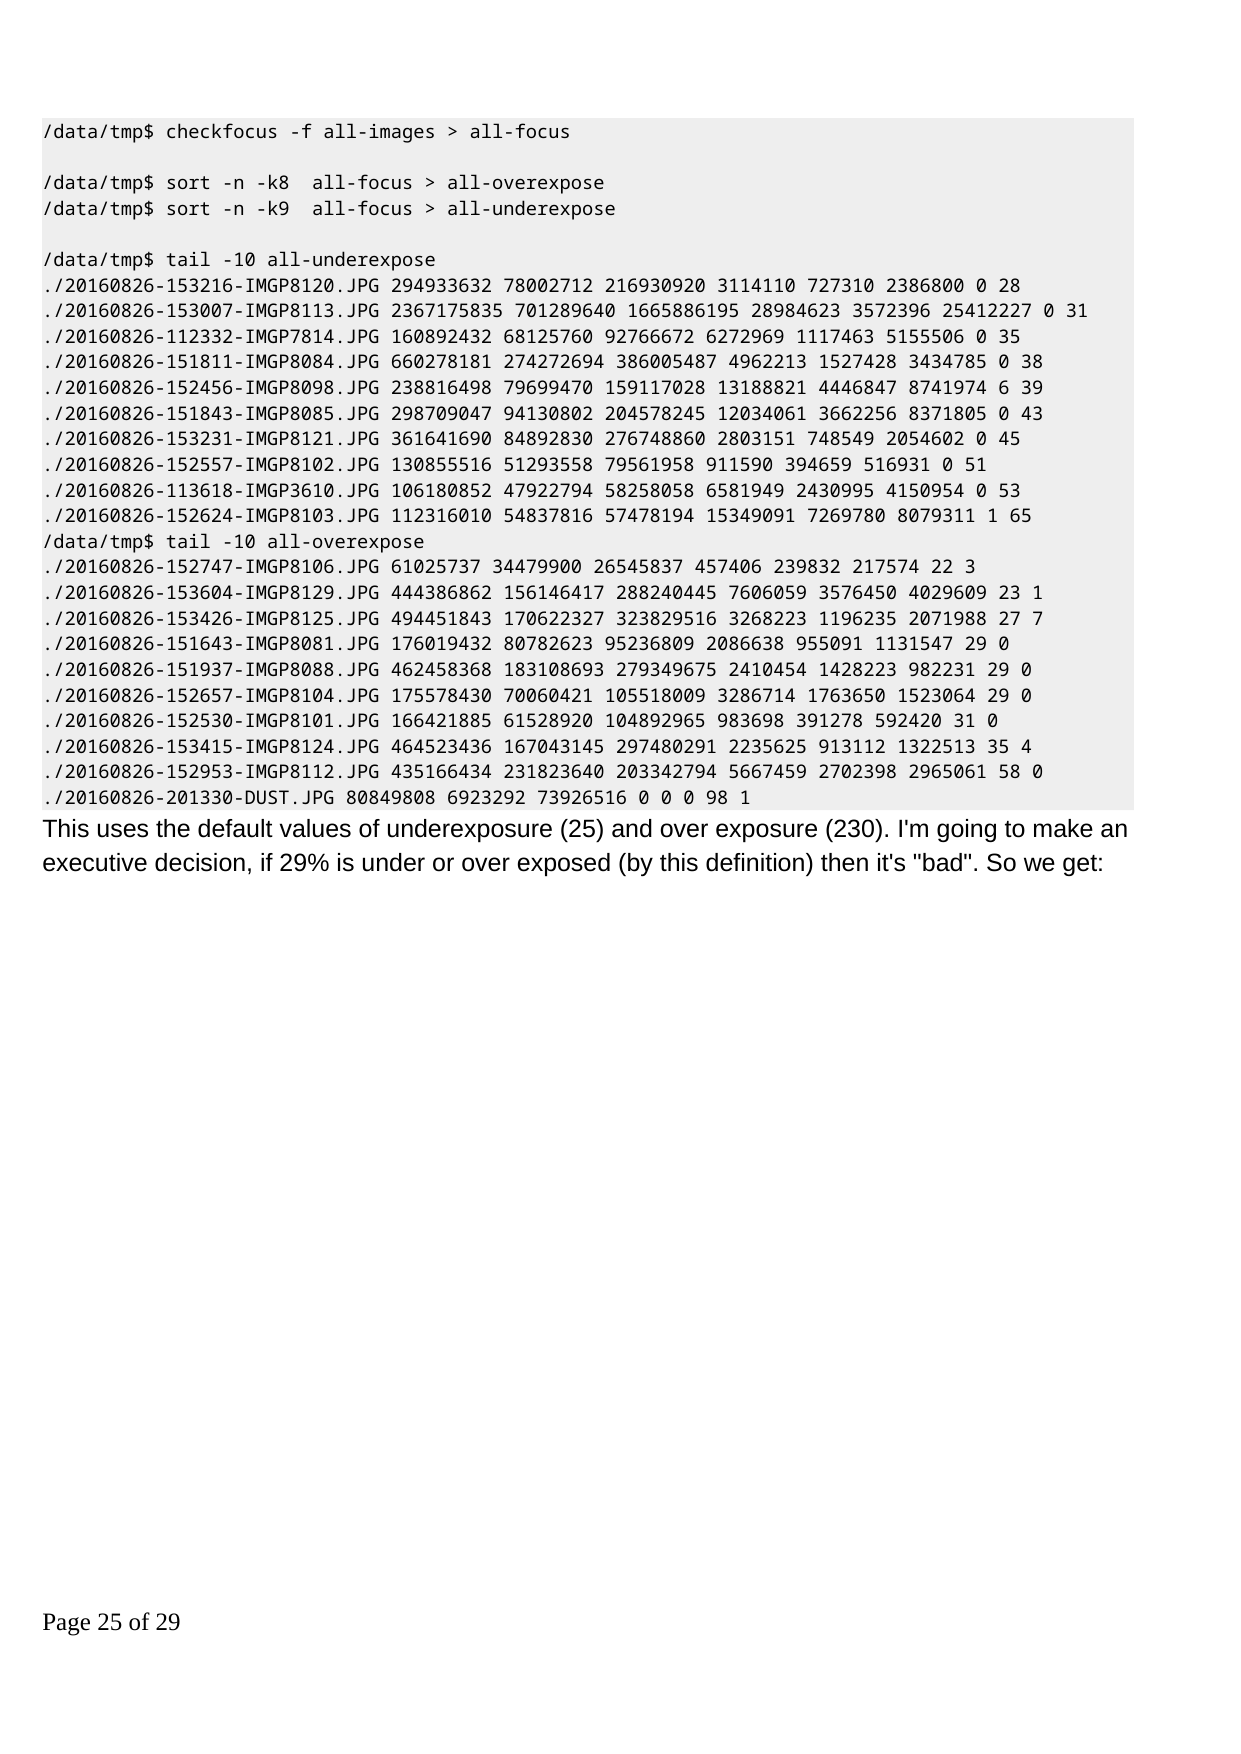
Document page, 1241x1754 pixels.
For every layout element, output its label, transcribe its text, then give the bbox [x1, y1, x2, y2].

text This uses the default values of underexposure (25) and over exposure (230). I'm going to make an executive decision, if 29% is under or over exposed (by this definition) then it's "bad". So we get: [42, 814, 1152, 876]
